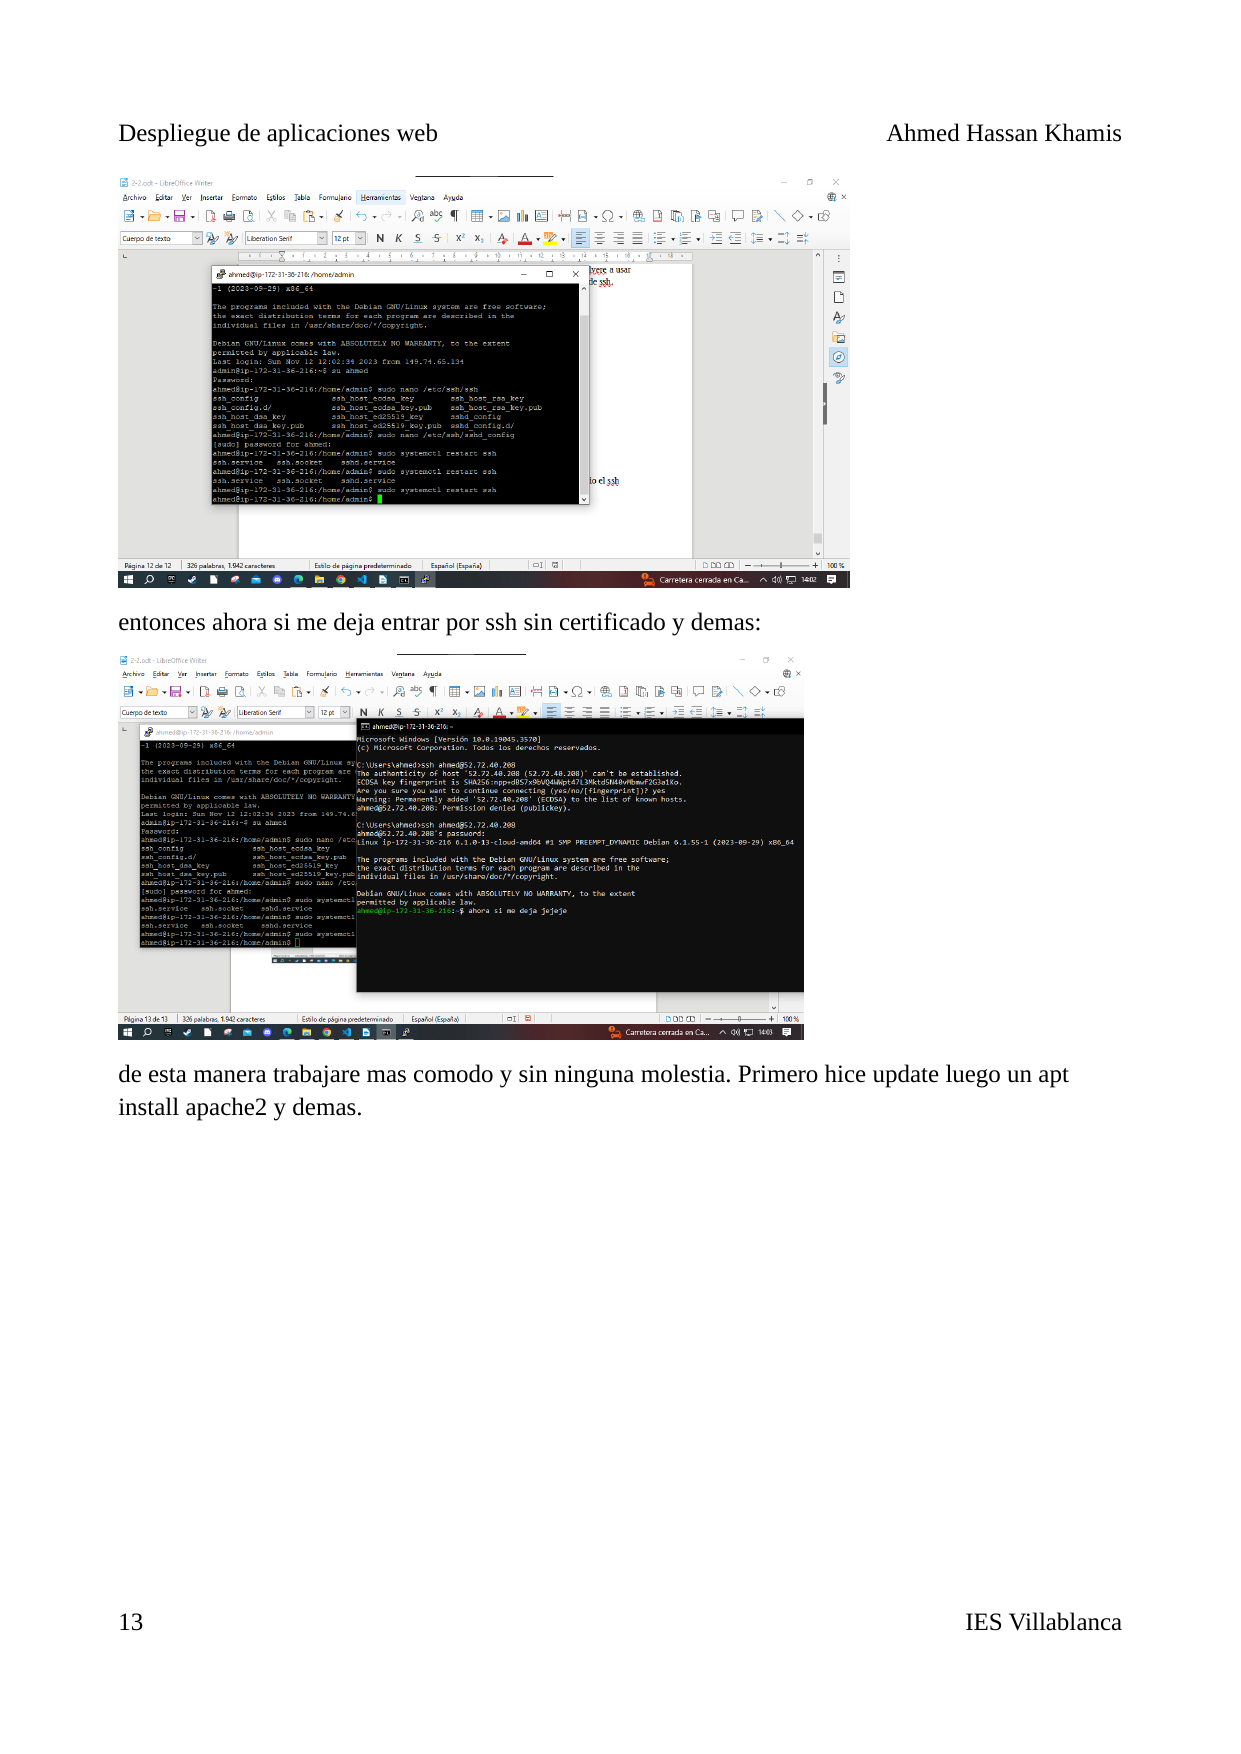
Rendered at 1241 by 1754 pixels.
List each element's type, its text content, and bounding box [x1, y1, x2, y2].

text entonces ahora si me deja entrar por ssh sin certificado y demas: [118, 607, 1122, 636]
text de esta manera trabajare mas comodo y sin ninguna molestia. Primero hice update luego un apt install apache2 y demas. [118, 1059, 1122, 1121]
picture [118, 176, 850, 588]
picture [118, 654, 804, 1040]
